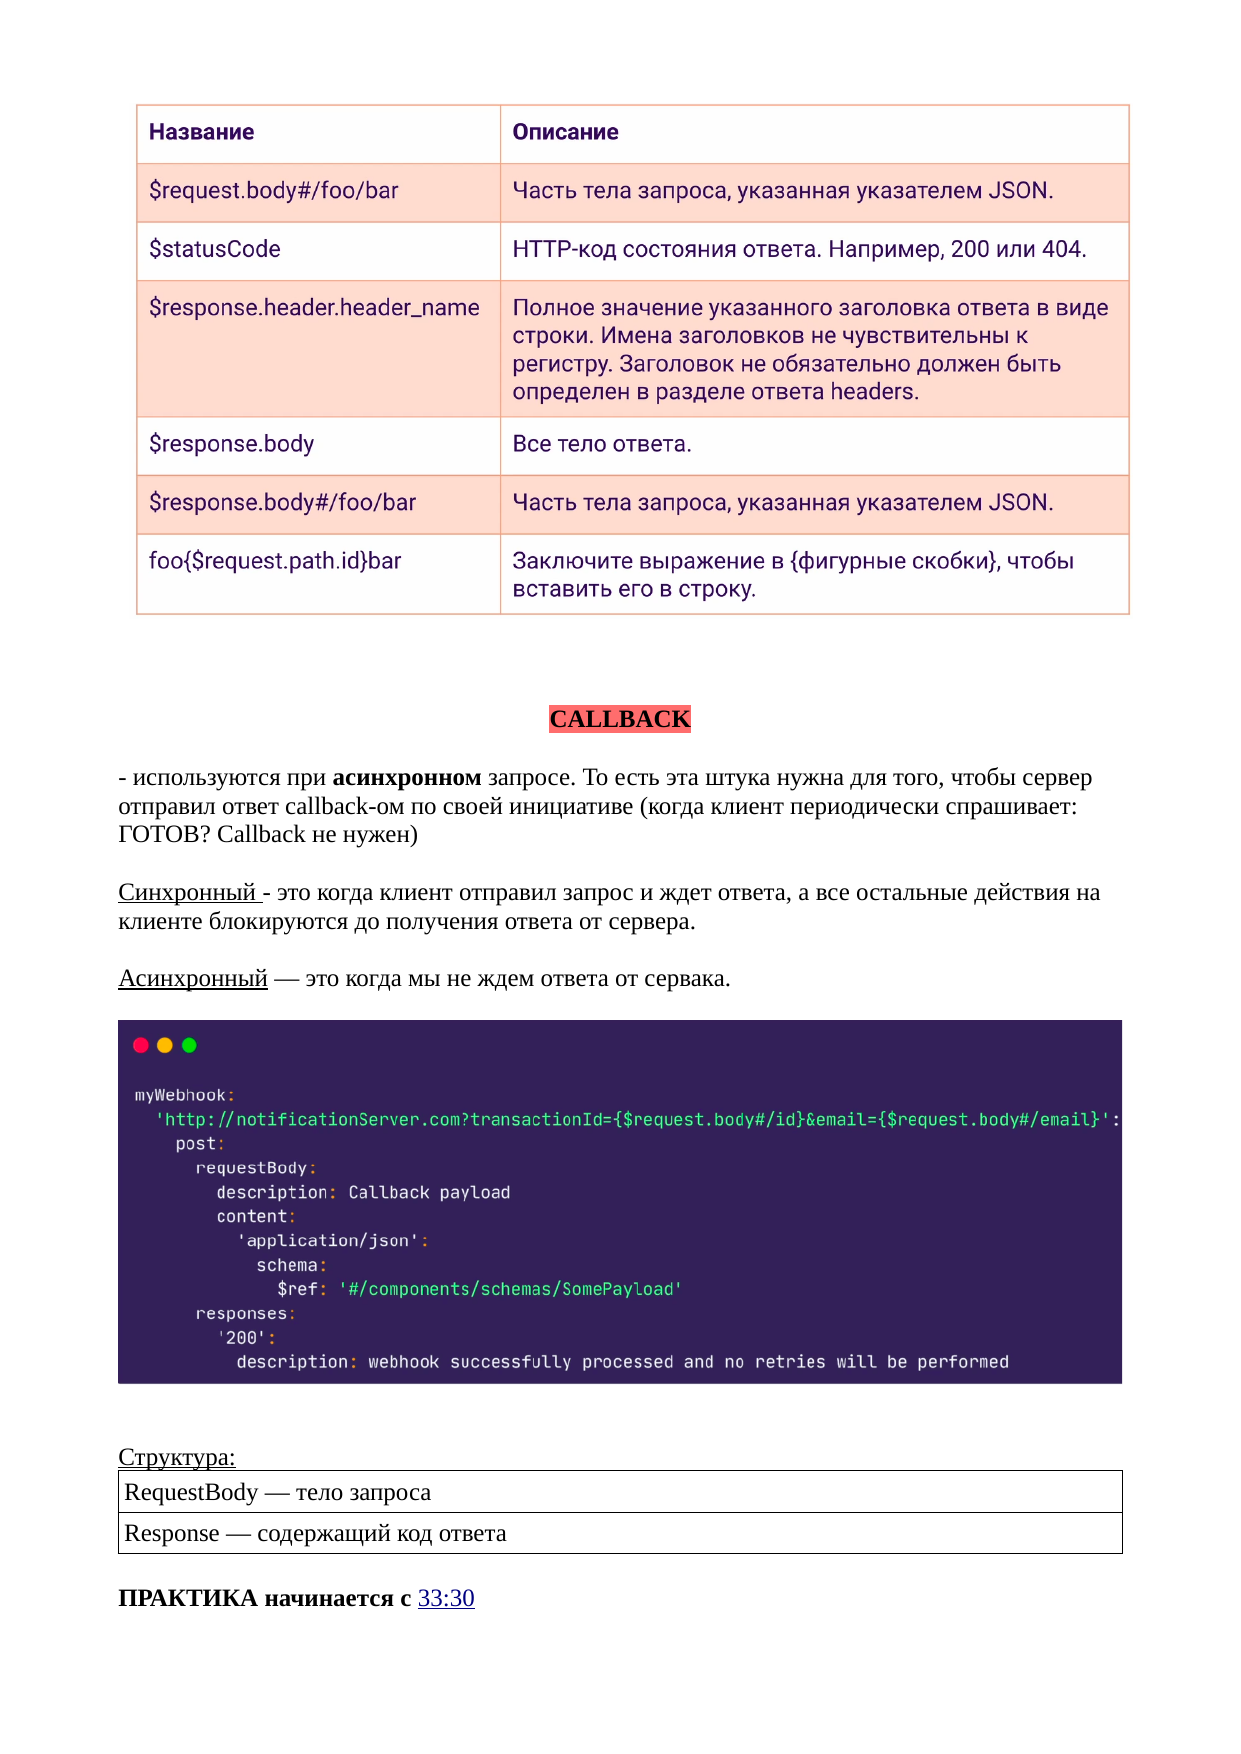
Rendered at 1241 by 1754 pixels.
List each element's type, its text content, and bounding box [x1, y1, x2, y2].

text Асинхронный — это когда мы не ждем ответа от сервака. [118, 963, 1122, 992]
text CALLBACK [118, 704, 1122, 733]
text Структура: [118, 1442, 1122, 1470]
picture [129, 103, 1133, 619]
text ПРАКТИКА начинается с 33:30 [118, 1583, 1122, 1611]
picture [118, 1020, 1123, 1385]
text - используются при асинхронном запросе. То есть эта штука нужна для того, чтобы сервер отправил ответ callback-ом по своей инициативе (когда клиент периодически спрашивает: ГОТОВ? Callback не нужен) [118, 762, 1122, 848]
text Синхронный - это когда клиент отправил запрос и ждет ответа, а все остальные действия на клиенте блокируются до получения ответа от сервера. [118, 877, 1122, 934]
table_header RequestBody — тело запроса [119, 1471, 1122, 1512]
table_cell Response — содержащий код ответа [119, 1513, 1122, 1553]
